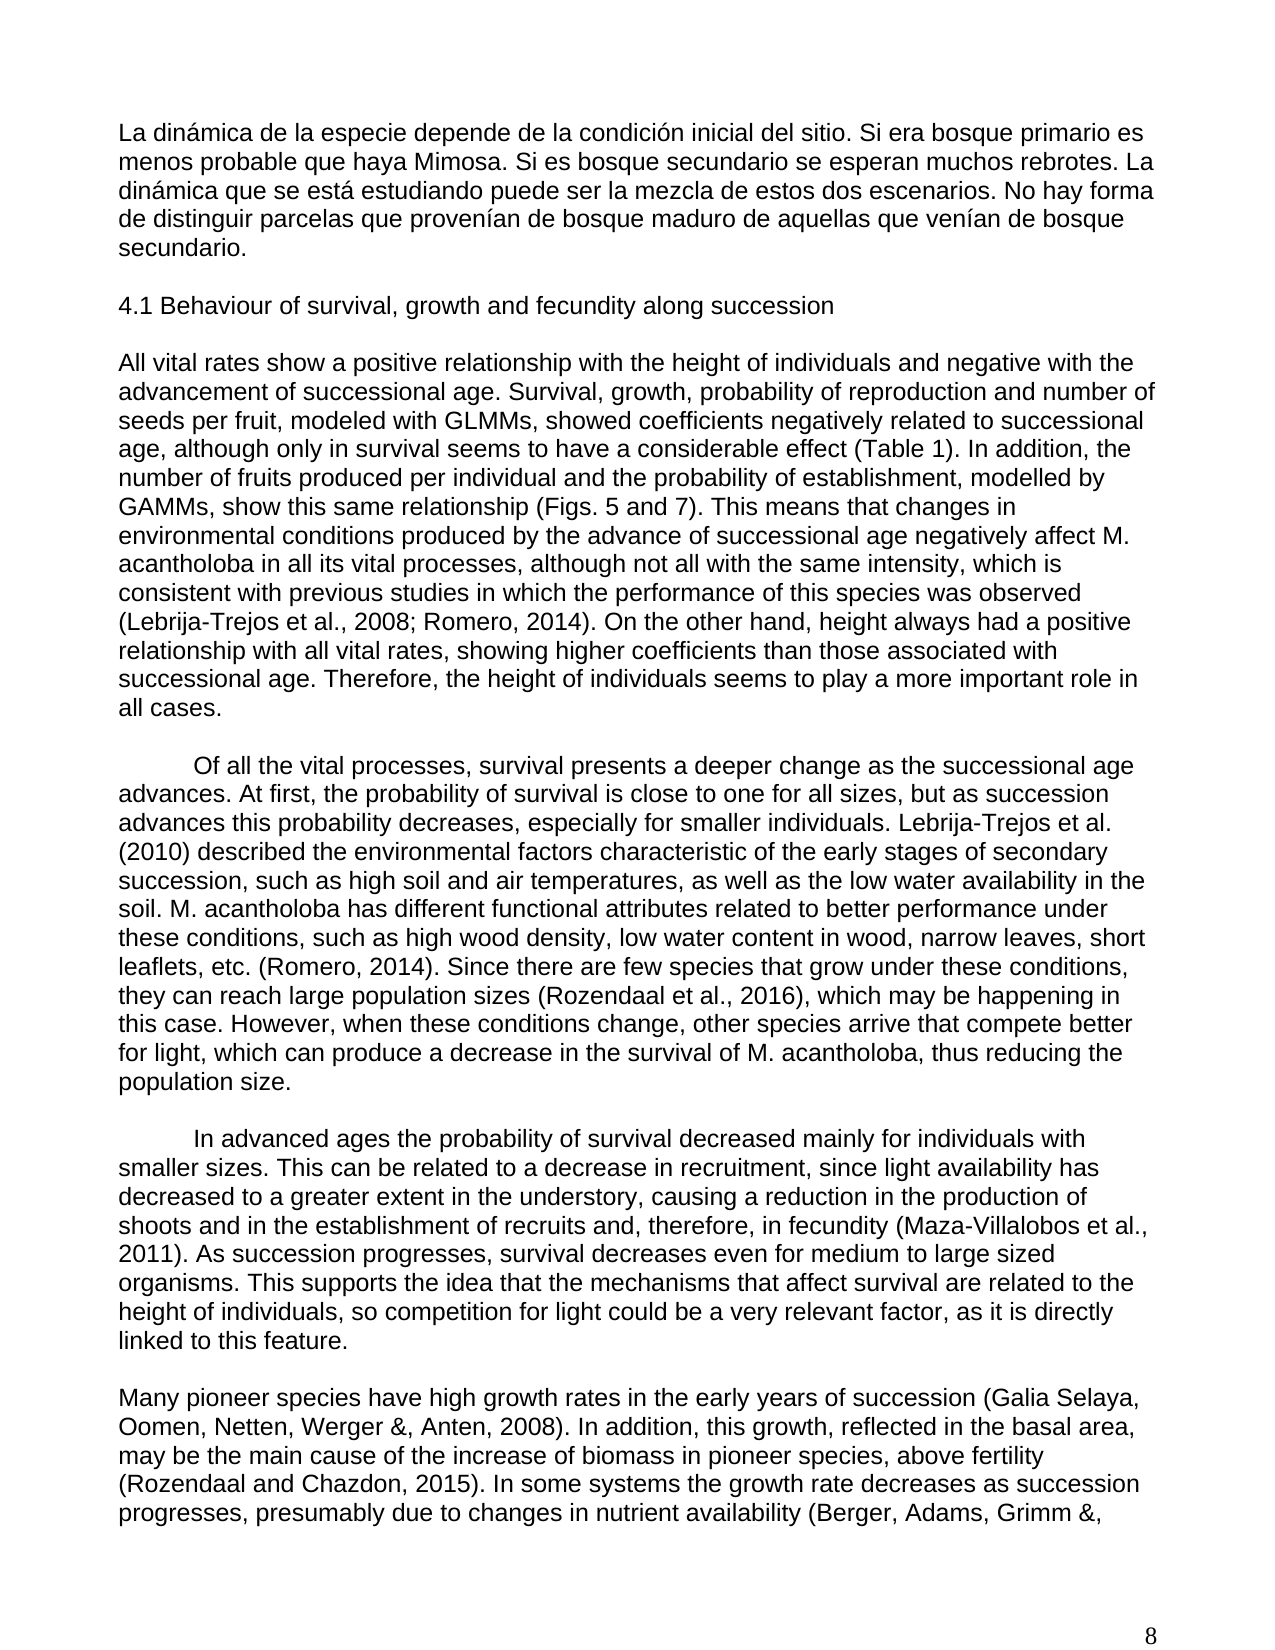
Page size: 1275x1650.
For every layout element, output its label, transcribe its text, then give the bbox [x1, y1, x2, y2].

text In advanced ages the probability of survival decreased mainly for individuals with smaller sizes. This can be related to a decrease in recruitment, since light availability has decreased to a greater extent in the understory, causing a reduction in the production of shoots and in the establishment of recruits and, therefore, in fecundity (Maza-Villalobos et al., 2011). As succession progresses, survival decreases even for medium to large sized organisms. This supports the idea that the mechanisms that affect survival are related to the height of individuals, so competition for light could be a very relevant factor, as it is directly linked to this feature. [118, 1124, 1157, 1354]
text 4.1 Behaviour of survival, growth and fecundity along succession [118, 291, 1157, 319]
text Many pioneer species have high growth rates in the early years of succession (Galia Selaya, Oomen, Netten, Werger &, Anten, 2008). In addition, this growth, reflected in the basal area, may be the main cause of the increase of biomass in pioneer species, above fertility (Rozendaal and Chazdon, 2015). In some systems the growth rate decreases as succession progresses, presumably due to changes in nutrient availability (Berger, Adams, Grimm &, [118, 1383, 1157, 1527]
text La dinámica de la especie depende de la condición inicial del sitio. Si era bosque primario es menos probable que haya Mimosa. Si es bosque secundario se esperan muchos rebrotes. La dinámica que se está estudiando puede ser la mezcla de estos dos escenarios. No hay forma de distinguir parcelas que provenían de bosque maduro de aquellas que venían de bosque secundario. [118, 118, 1157, 262]
text All vital rates show a positive relationship with the height of individuals and negative with the advancement of successional age. Survival, growth, probability of reproduction and number of seeds per fruit, modeled with GLMMs, showed coefficients negatively related to successional age, although only in survival seems to have a considerable effect (Table 1). In addition, the number of fruits produced per individual and the probability of establishment, modelled by GAMMs, show this same relationship (Figs. 5 and 7). This means that changes in environmental conditions produced by the advance of successional age negatively affect M. acantholoba in all its vital processes, although not all with the same intensity, which is consistent with previous studies in which the performance of this species was observed (Lebrija-Trejos et al., 2008; Romero, 2014). On the other hand, height always had a positive relationship with all vital rates, showing higher coefficients than those associated with successional age. Therefore, the height of individuals seems to play a more important role in all cases. [118, 348, 1157, 722]
text Of all the vital processes, survival presents a deeper change as the successional age advances. At first, the probability of survival is close to one for all sizes, but as succession advances this probability decreases, especially for smaller individuals. Lebrija-Trejos et al. (2010) described the environmental factors characteristic of the early stages of secondary succession, such as high soil and air temperatures, as well as the low water availability in the soil. M. acantholoba has different functional attributes related to better performance under these conditions, such as high wood density, low water content in wood, narrow leaves, short leaflets, etc. (Romero, 2014). Since there are few species that grow under these conditions, they can reach large population sizes (Rozendaal et al., 2016), which may be happening in this case. However, when these conditions change, other species arrive that compete better for light, which can produce a decrease in the survival of M. acantholoba, thus reducing the population size. [118, 751, 1157, 1096]
